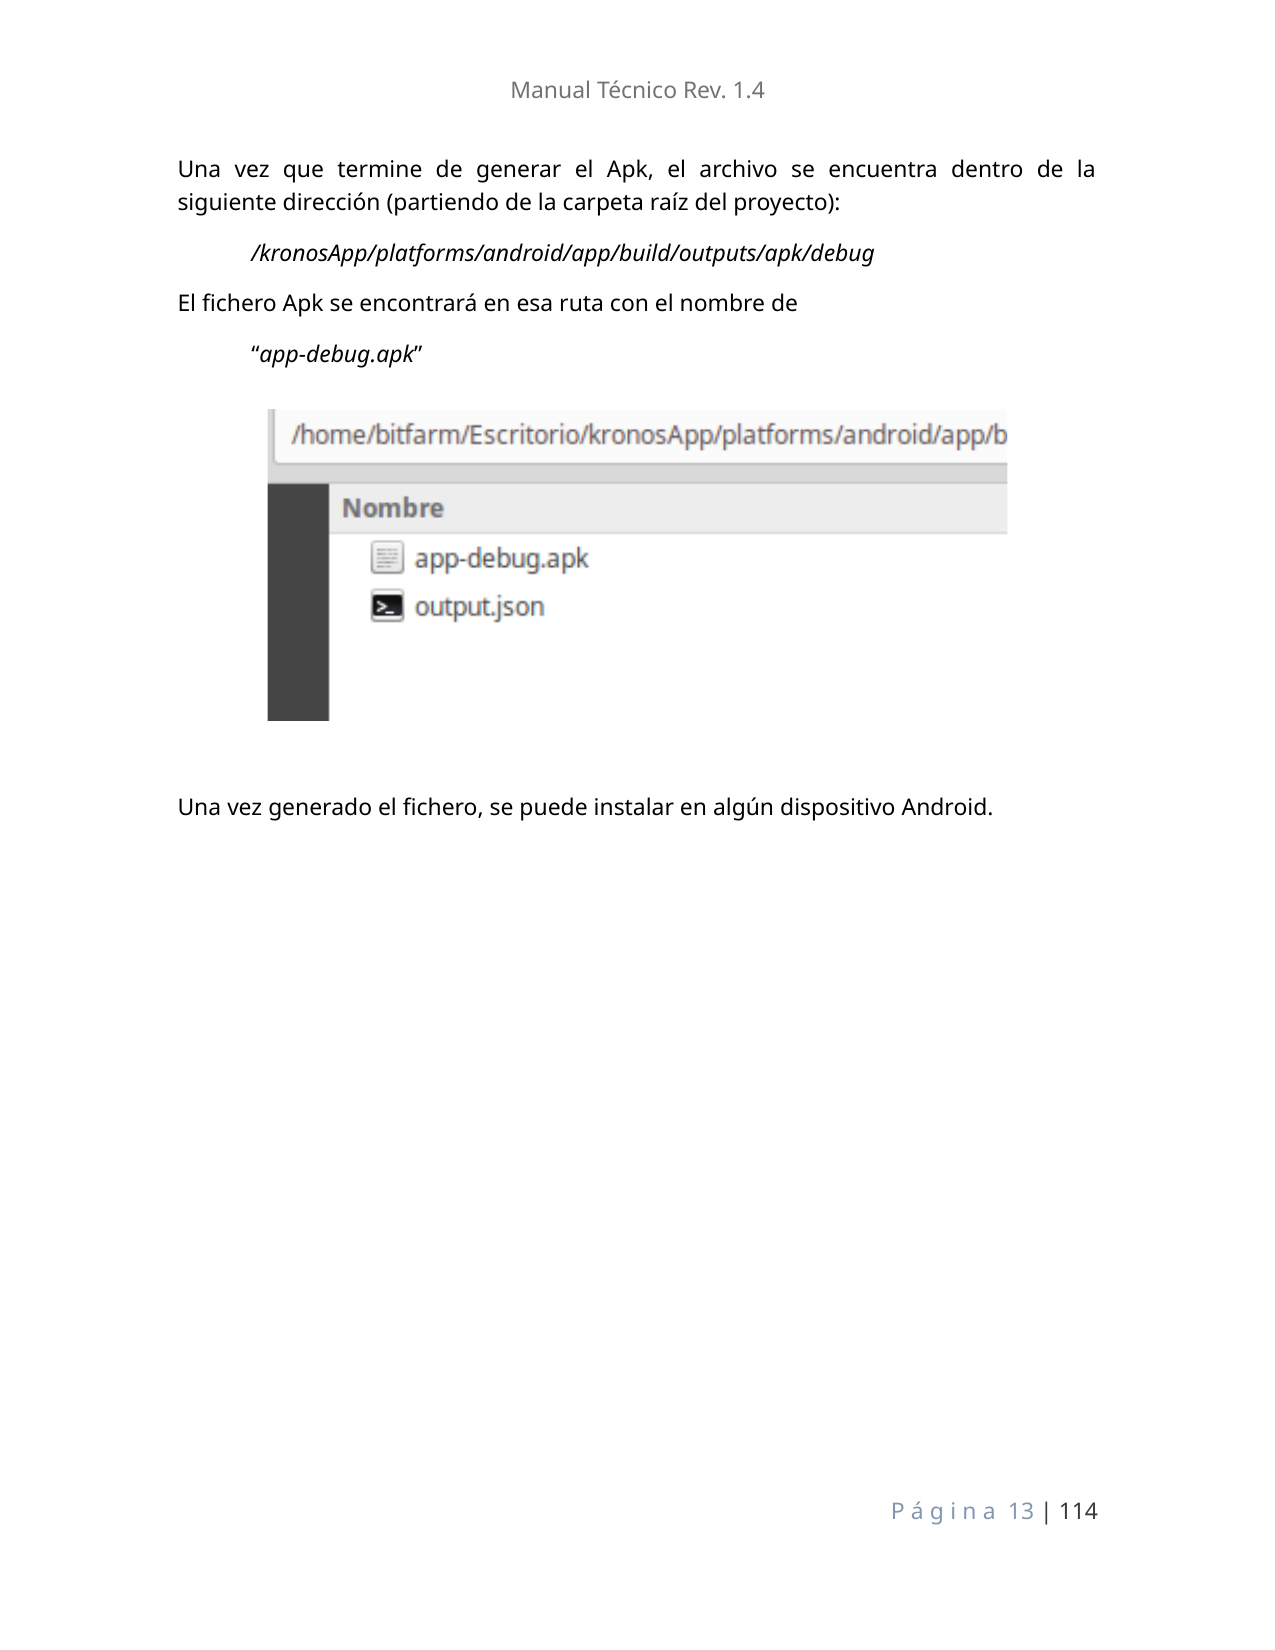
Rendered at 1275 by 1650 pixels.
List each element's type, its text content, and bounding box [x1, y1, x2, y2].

text Una vez que termine de generar el Apk, el archivo se encuentra dentro de la siguiente dirección (partiendo de la carpeta raíz del proyecto): [177, 153, 1098, 218]
text “app-debug.apk” [177, 338, 1098, 369]
text Una vez generado el fichero, se puede instalar en algún dispositivo Android. [177, 791, 1098, 823]
picture [267, 409, 1008, 721]
text El fichero Apk se encontrará en esa ruta con el nombre de [177, 287, 1098, 318]
text /kronosApp/platforms/android/app/build/outputs/apk/debug [177, 237, 1098, 268]
